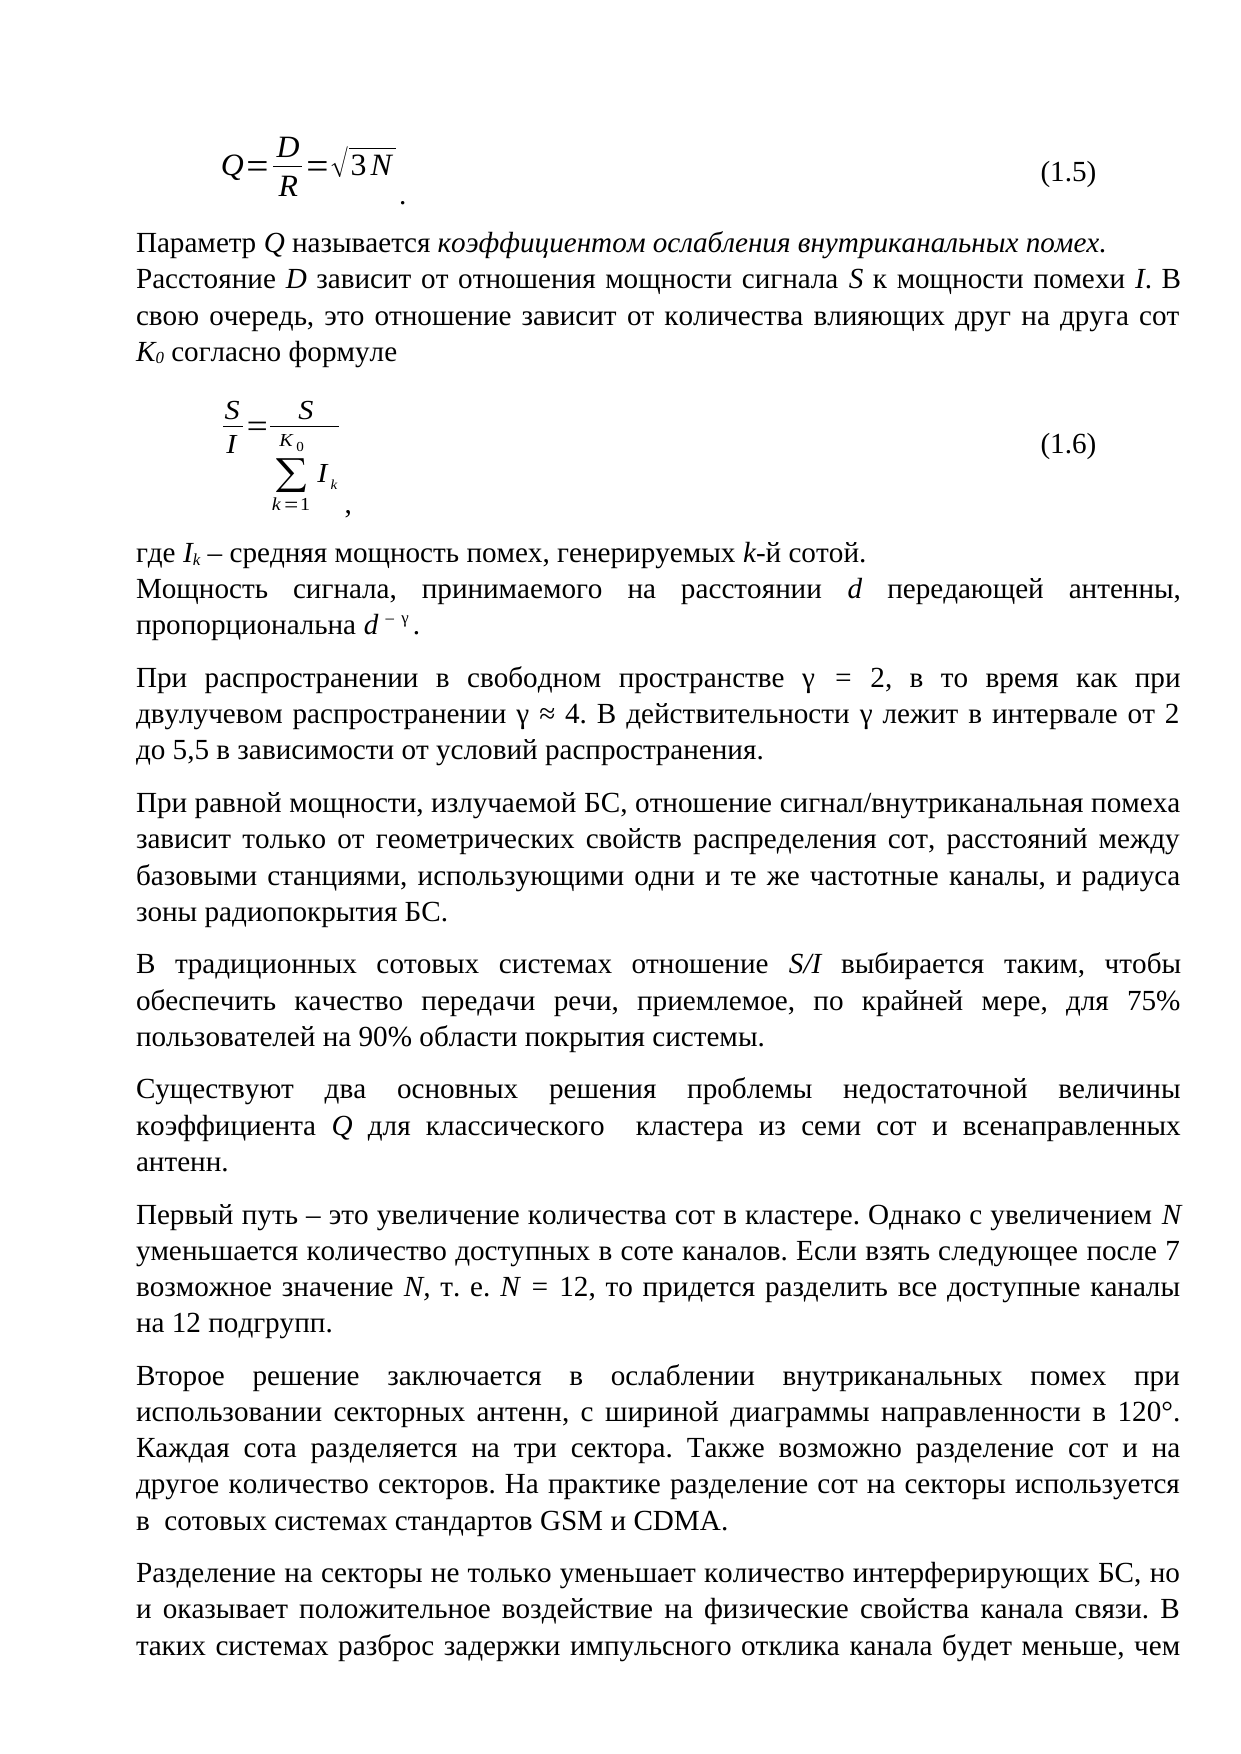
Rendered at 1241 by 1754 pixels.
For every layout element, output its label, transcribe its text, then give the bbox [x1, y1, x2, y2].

text Мощность сигнала, принимаемого на расстоянии d передающей антенны, пропорциональна d – γ . [136, 571, 1181, 641]
text Второе решение заключается в ослаблении внутриканальных помех при использовании секторных антенн, с шириной диаграммы направленности в 120°. Каждая сота разделяется на три сектора. Также возможно разделение сот и на другое количество секторов. На практике разделение сот на секторы используется в сотовых системах стандартов GSM и cdma. [136, 1358, 1181, 1536]
table_header , [210, 383, 969, 523]
text Разделение на секторы не только уменьшает количество интерферирующих БС, но и оказывает положительное воздействие на физические свойства канала связи. В таких системах разброс задержки импульсного отклика канала будет меньше, чем [136, 1555, 1181, 1661]
text При распространении в свободном пространстве γ = 2, в то время как при двулучевом распространении γ ≈ 4. В действительности γ лежит в интервале от 2 до 5,5 в зависимости от условий распространения. [136, 660, 1181, 766]
text Параметр Q называется коэффициентом ослабления внутриканальных помех. [136, 225, 1181, 259]
text Первый путь – это увеличение количества сот в кластере. Однако с увеличением N уменьшается количество доступных в соте каналов. Если взять следующее после 7 возможное значение N, т. е. N = 12, то придется разделить все доступные каналы на 12 подгрупп. [136, 1197, 1181, 1339]
table_header (1.6) [969, 383, 1107, 523]
text Существуют два основных решения проблемы недостаточной величины коэффициента Q для классического кластера из семи сот и всенаправленных антенн. [136, 1072, 1181, 1177]
text При равной мощности, излучаемой БС, отношение сигнал/внутриканальная помеха зависит только от геометрических свойств распределения сот, расстояний между базовыми станциями, использующими одни и те же частотные каналы, и радиуса зоны радиопокрытия БС. [136, 785, 1181, 927]
table_header (1.5) [969, 118, 1107, 213]
text Расстояние D зависит от отношения мощности сигнала S к мощности помехи I. В свою очередь, это отношение зависит от количества влияющих друг на друга сот K0 согласно формуле [136, 262, 1181, 367]
text где Ik – средняя мощность помех, генерируемых k-й сотой. [136, 535, 1181, 569]
table_header . [210, 118, 969, 213]
text В традиционных сотовых системах отношение S/I выбирается таким, чтобы обеспечить качество передачи речи, приемлемое, по крайней мере, для 75% пользователей на 90% области покрытия системы. [136, 947, 1181, 1052]
